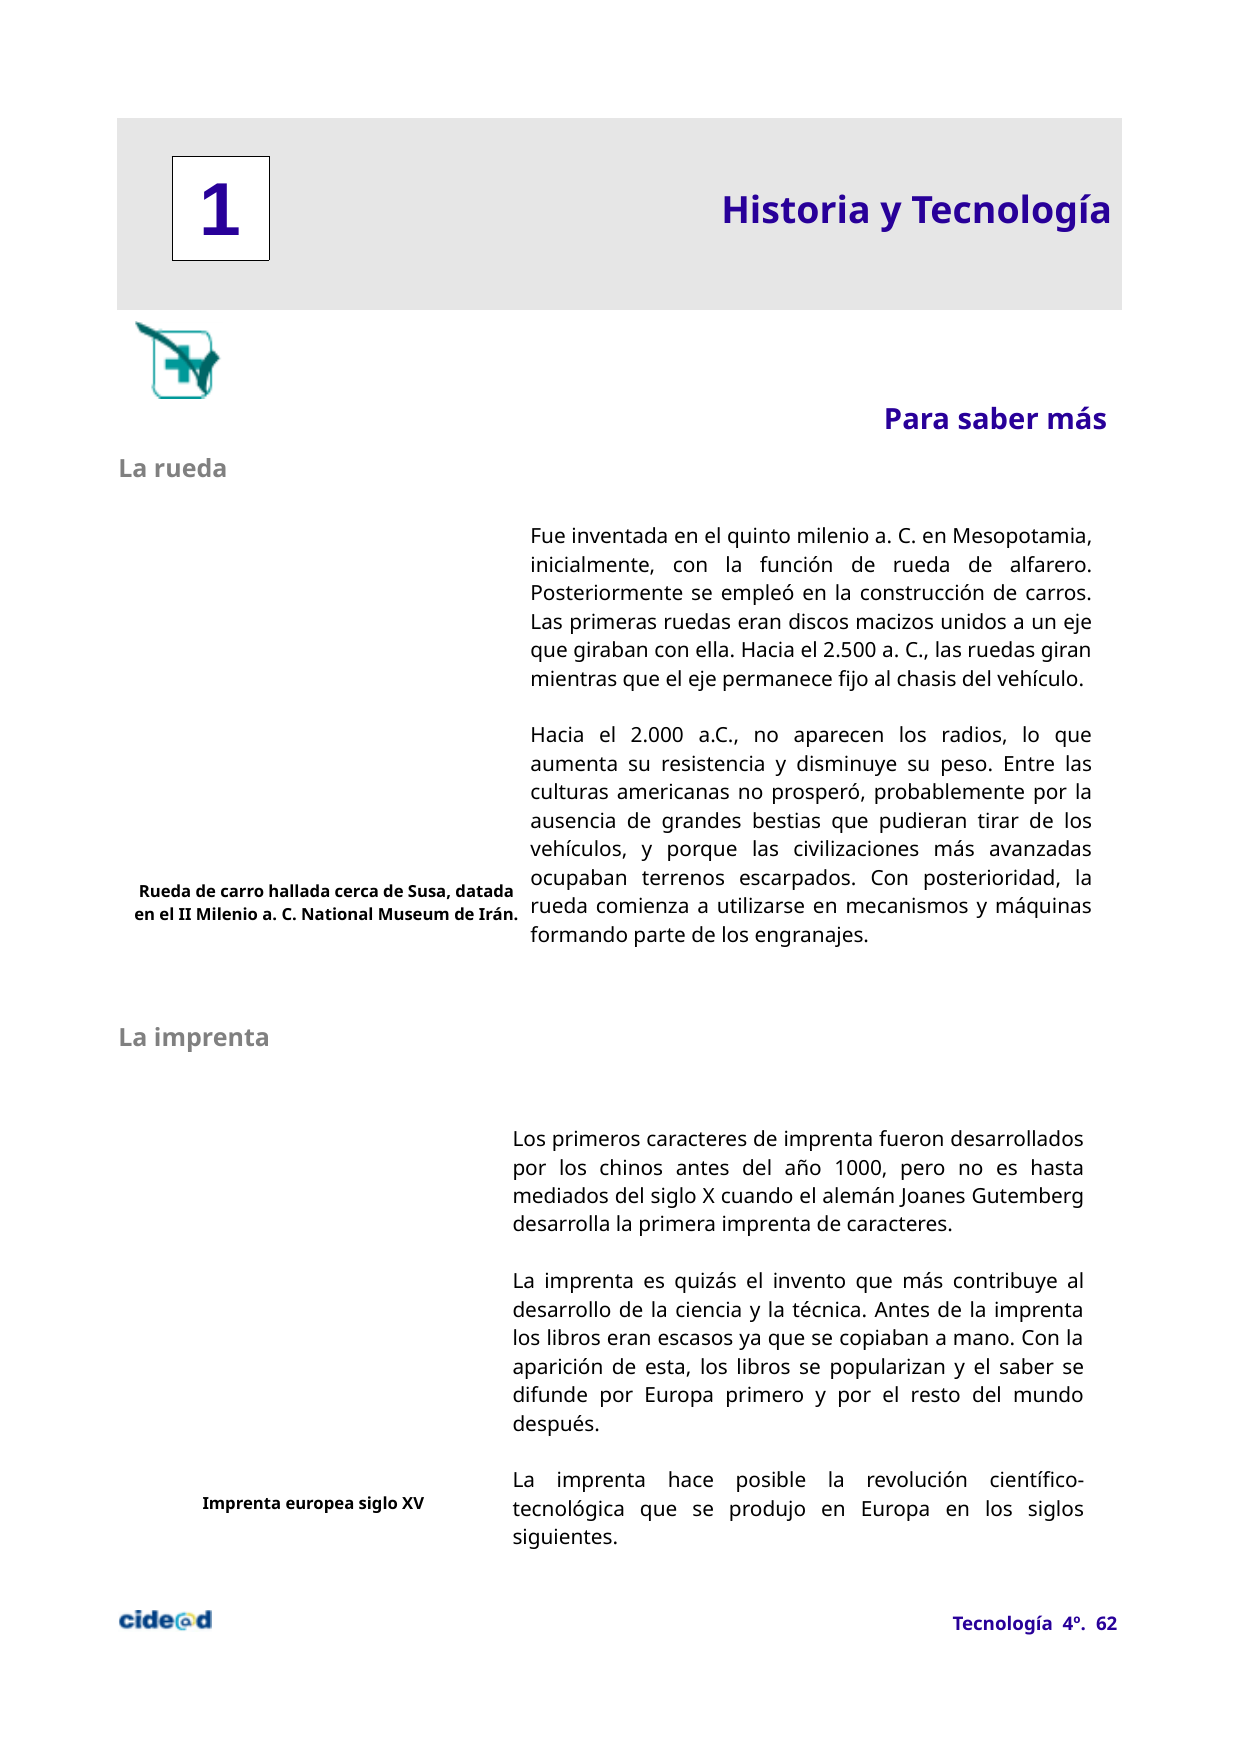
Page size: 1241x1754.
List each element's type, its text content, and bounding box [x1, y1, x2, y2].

text Para saber más [118, 310, 1122, 438]
table_header Los primeros caracteres de imprenta fueron desarrollados por los chinos antes del año 1000, pero no es hasta mediados del siglo X cuando el alemán Joanes Gutemberg desarrolla la primera imprenta de caracteres. La imprenta es quizás el invento que más contribuye al desarrollo de la ciencia y la técnica. Antes de la imprenta los libros eran escasos ya que se copiaban a mano. Con la aparición de esta, los libros se popularizan y el saber se difunde por Europa primero y por el resto del mundo después. La imprenta hace posible la revolución científico-tecnológica que se produjo en Europa en los siglos siguientes. [509, 1121, 1087, 1554]
table_header Fue inventada en el quinto milenio a. C. en Mesopotamia, inicialmente, con la función de rueda de alfarero. Posteriormente se empleó en la construcción de carros. Las primeras ruedas eran discos macizos unidos a un eje que giraban con ella. Hacia el 2.500 a. C., las ruedas giran mientras que el eje permanece fijo al chasis del vehículo. Hacia el 2.000 a.C., no aparecen los radios, lo que aumenta su resistencia y disminuye su peso. Entre las culturas americanas no prosperó, probablemente por la ausencia de grandes bestias que pudieran tirar de los vehículos, y porque las civilizaciones más avanzadas ocupaban terrenos escarpados. Con posterioridad, la rueda comienza a utilizarse en mecanismos y máquinas formando parte de los engranajes. [527, 519, 1096, 951]
text La rueda [118, 451, 1122, 484]
picture [118, 1610, 212, 1632]
picture [134, 321, 223, 399]
table_header Imprenta europea siglo XV [117, 1121, 509, 1554]
table_header Rueda de carro hallada cerca de Susa, datada en el II Milenio a. C. National Museum de Irán. [125, 519, 527, 951]
text La imprenta [118, 1019, 1122, 1053]
table_header Historia y Tecnología [117, 118, 1122, 310]
